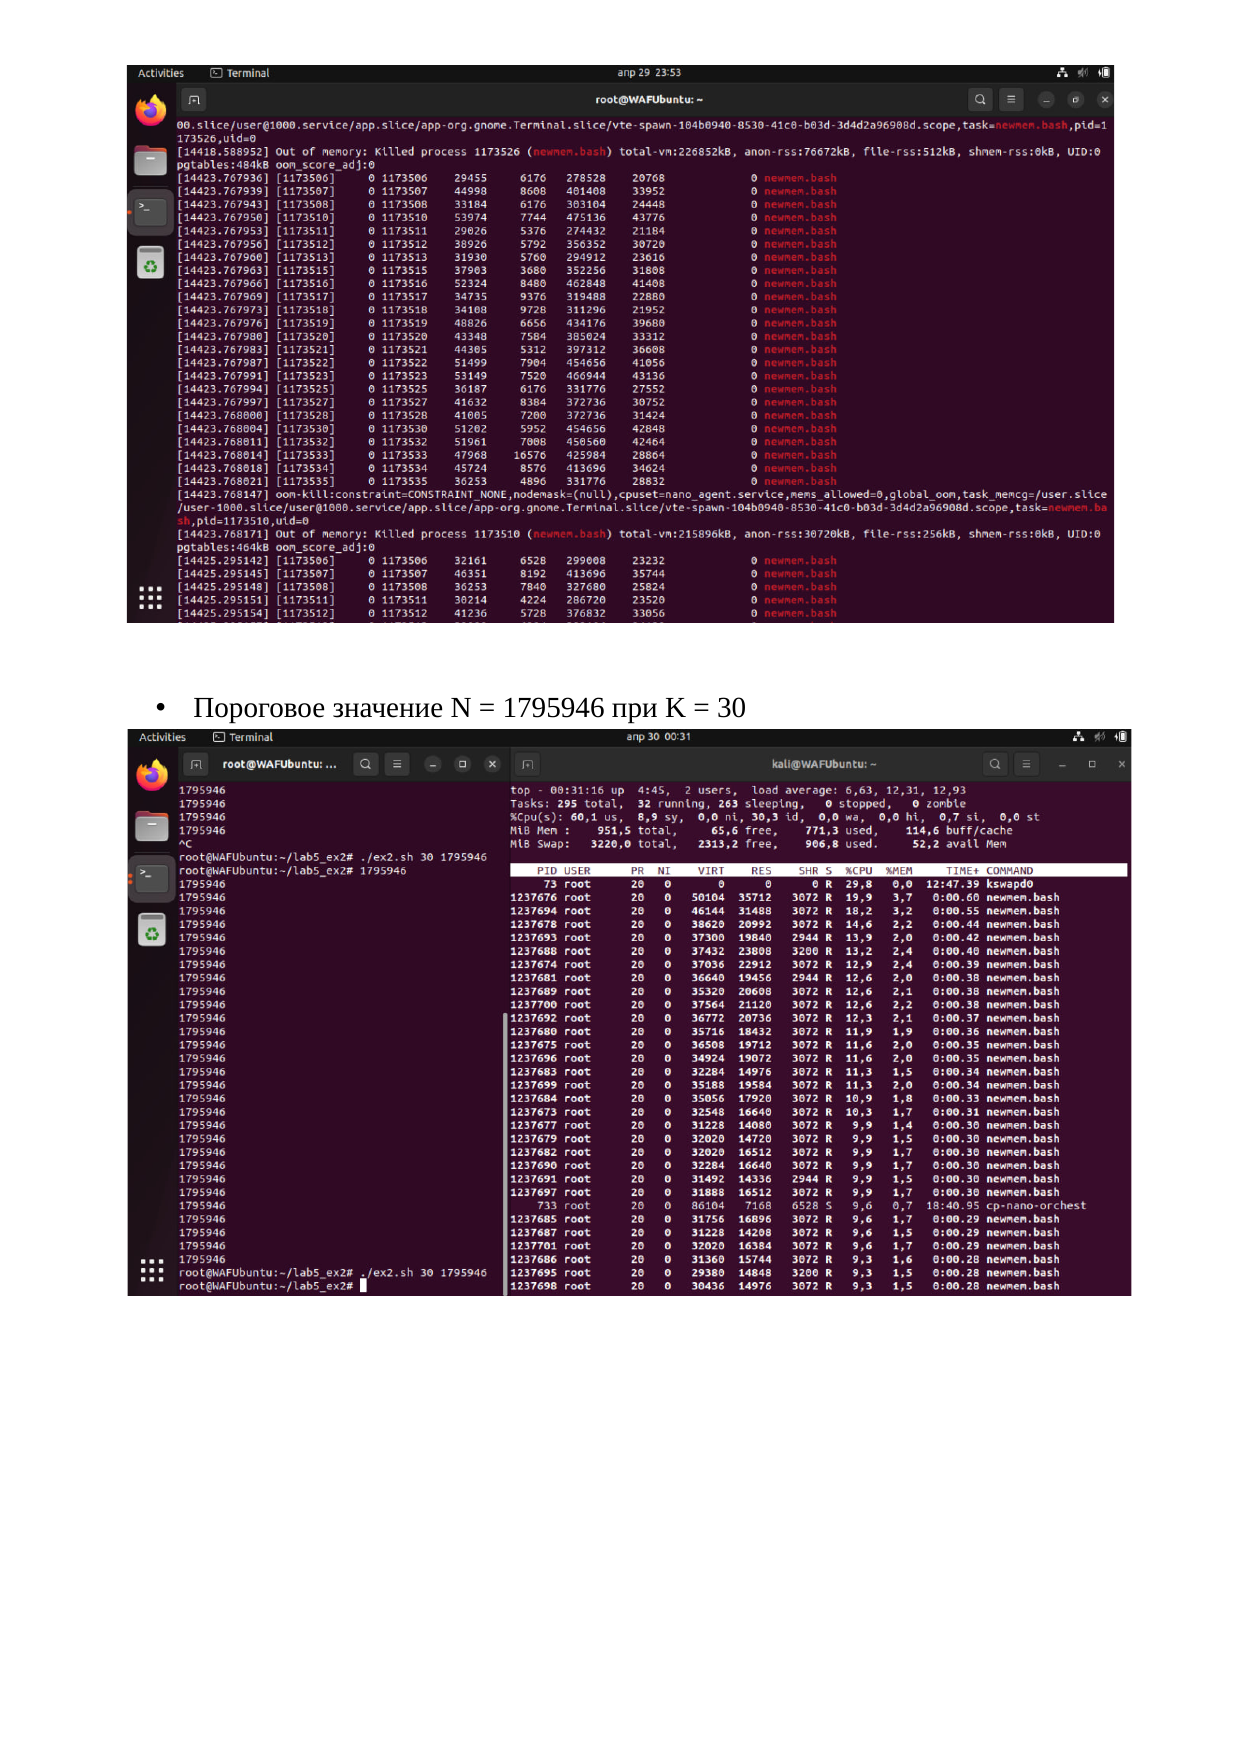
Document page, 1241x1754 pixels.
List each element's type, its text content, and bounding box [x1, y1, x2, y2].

list Пороговое значение N = 1795946 при K = 30 [156, 690, 1122, 723]
picture [127, 729, 1132, 1296]
picture [126, 65, 1115, 623]
